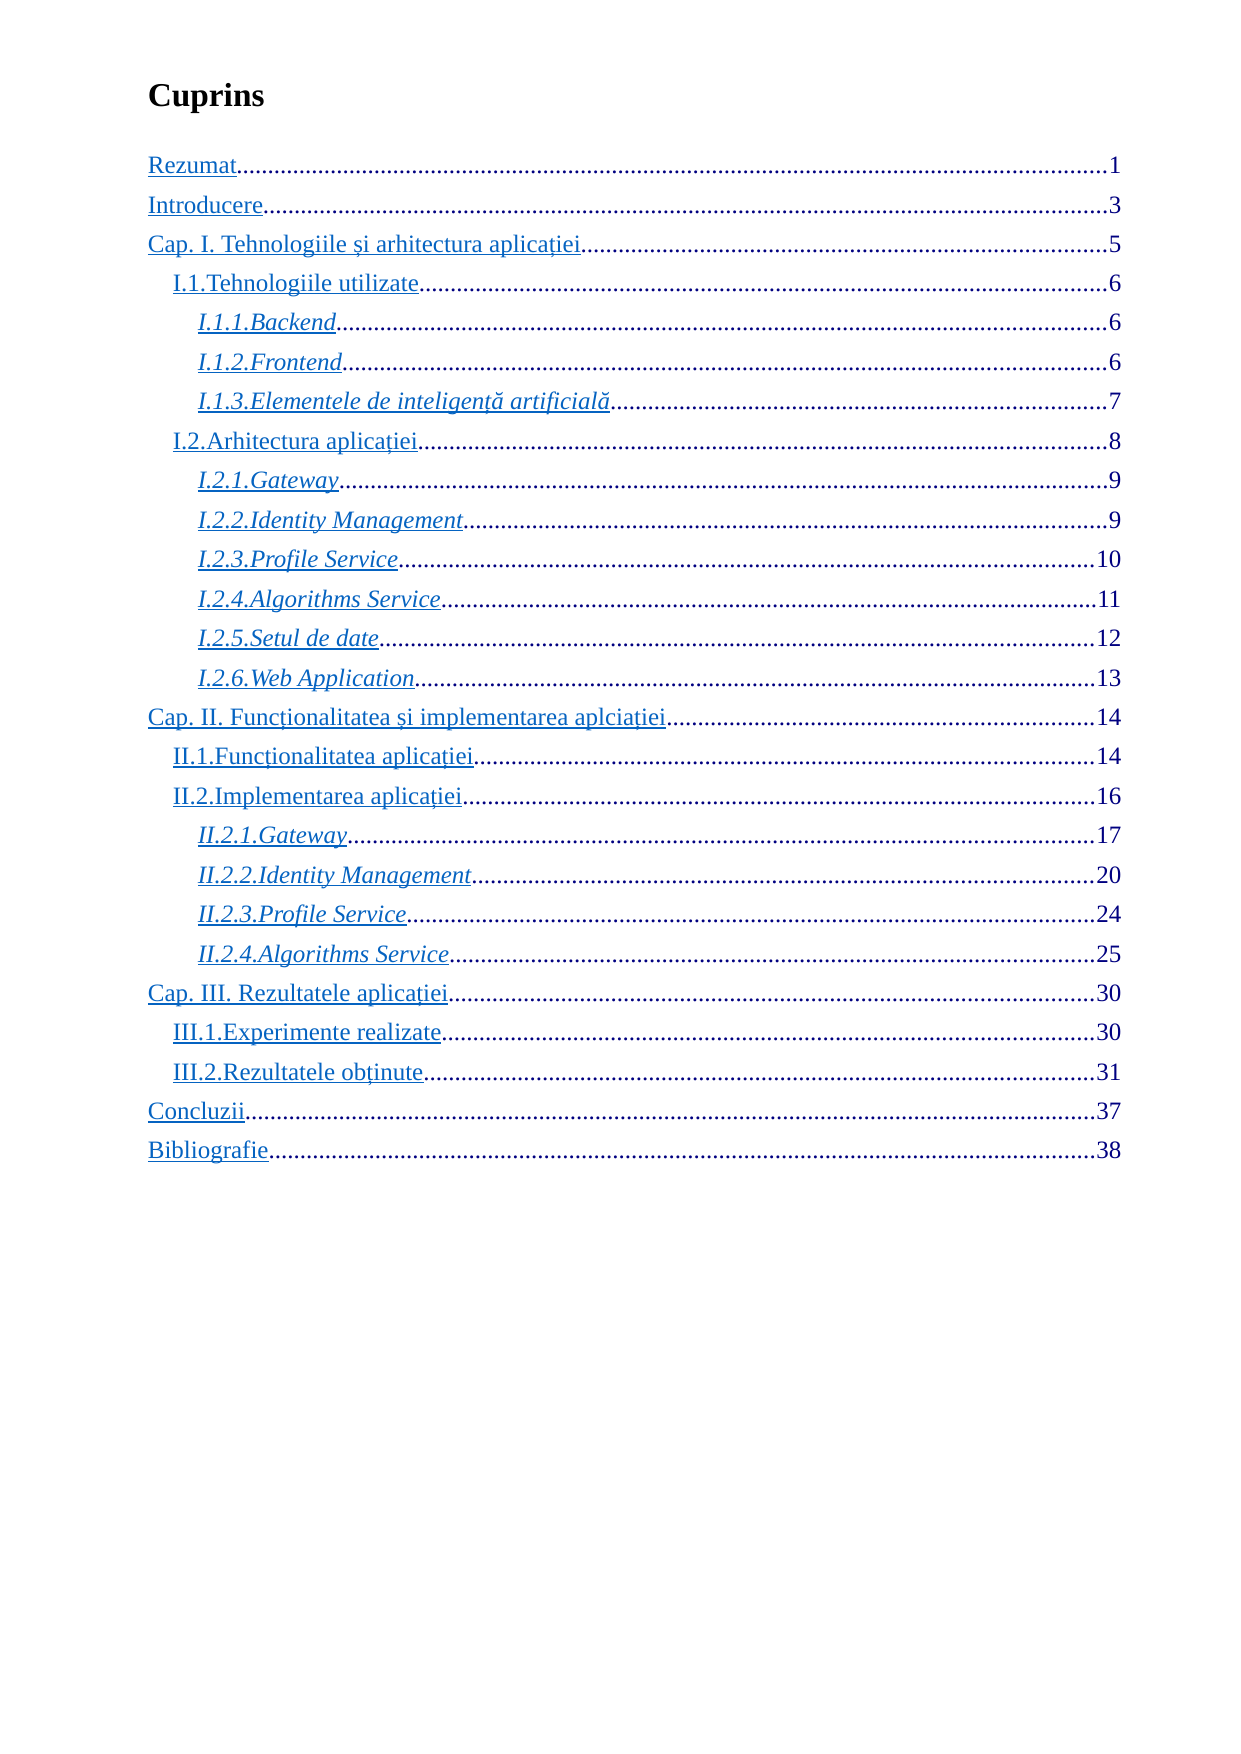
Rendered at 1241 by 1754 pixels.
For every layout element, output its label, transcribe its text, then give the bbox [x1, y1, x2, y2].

text I.2.4. Algorithms Service 11 [198, 584, 1122, 613]
text II.1. Funcționalitatea aplicației 14 [173, 741, 1122, 771]
text Cap. I. Tehnologiile și arhitectura aplicației 5 [148, 229, 1122, 258]
text I.2.5. Setul de date 12 [198, 623, 1122, 652]
text Cap. II. Funcționalitatea și implementarea aplciației 14 [148, 702, 1122, 731]
text I.2.6. Web Application 13 [198, 663, 1122, 692]
text II.2. Implementarea aplicației 16 [173, 781, 1122, 810]
text Concluzii 37 [148, 1096, 1122, 1125]
text II.2.2. Identity Management 20 [198, 860, 1122, 889]
text I.1.3. Elementele de inteligență artificială 7 [198, 386, 1122, 416]
text I.2. Arhitectura aplicației 8 [173, 426, 1122, 455]
text I.1.1. Backend 6 [198, 307, 1122, 337]
text Rezumat 1 [148, 151, 1122, 179]
text III.2. Rezultatele obținute 31 [173, 1057, 1122, 1086]
text II.2.4. Algorithms Service 25 [198, 939, 1122, 968]
text I.1. Tehnologiile utilizate 6 [173, 268, 1122, 297]
text Cap. III. Rezultatele aplicației 30 [148, 978, 1122, 1007]
text II.2.3. Profile Service 24 [198, 899, 1122, 928]
text II.2.1. Gateway 17 [198, 820, 1122, 849]
text I.2.2. Identity Management 9 [198, 505, 1122, 534]
text III.1. Experimente realizate 30 [173, 1017, 1122, 1047]
text I.2.3. Profile Service 10 [198, 544, 1122, 573]
text Introducere 3 [148, 190, 1122, 218]
text I.2.1. Gateway 9 [198, 465, 1122, 494]
text I.1.2. Frontend 6 [198, 347, 1122, 376]
text Bibliografie 38 [148, 1136, 1122, 1164]
subtitle Cuprins [148, 75, 1122, 113]
